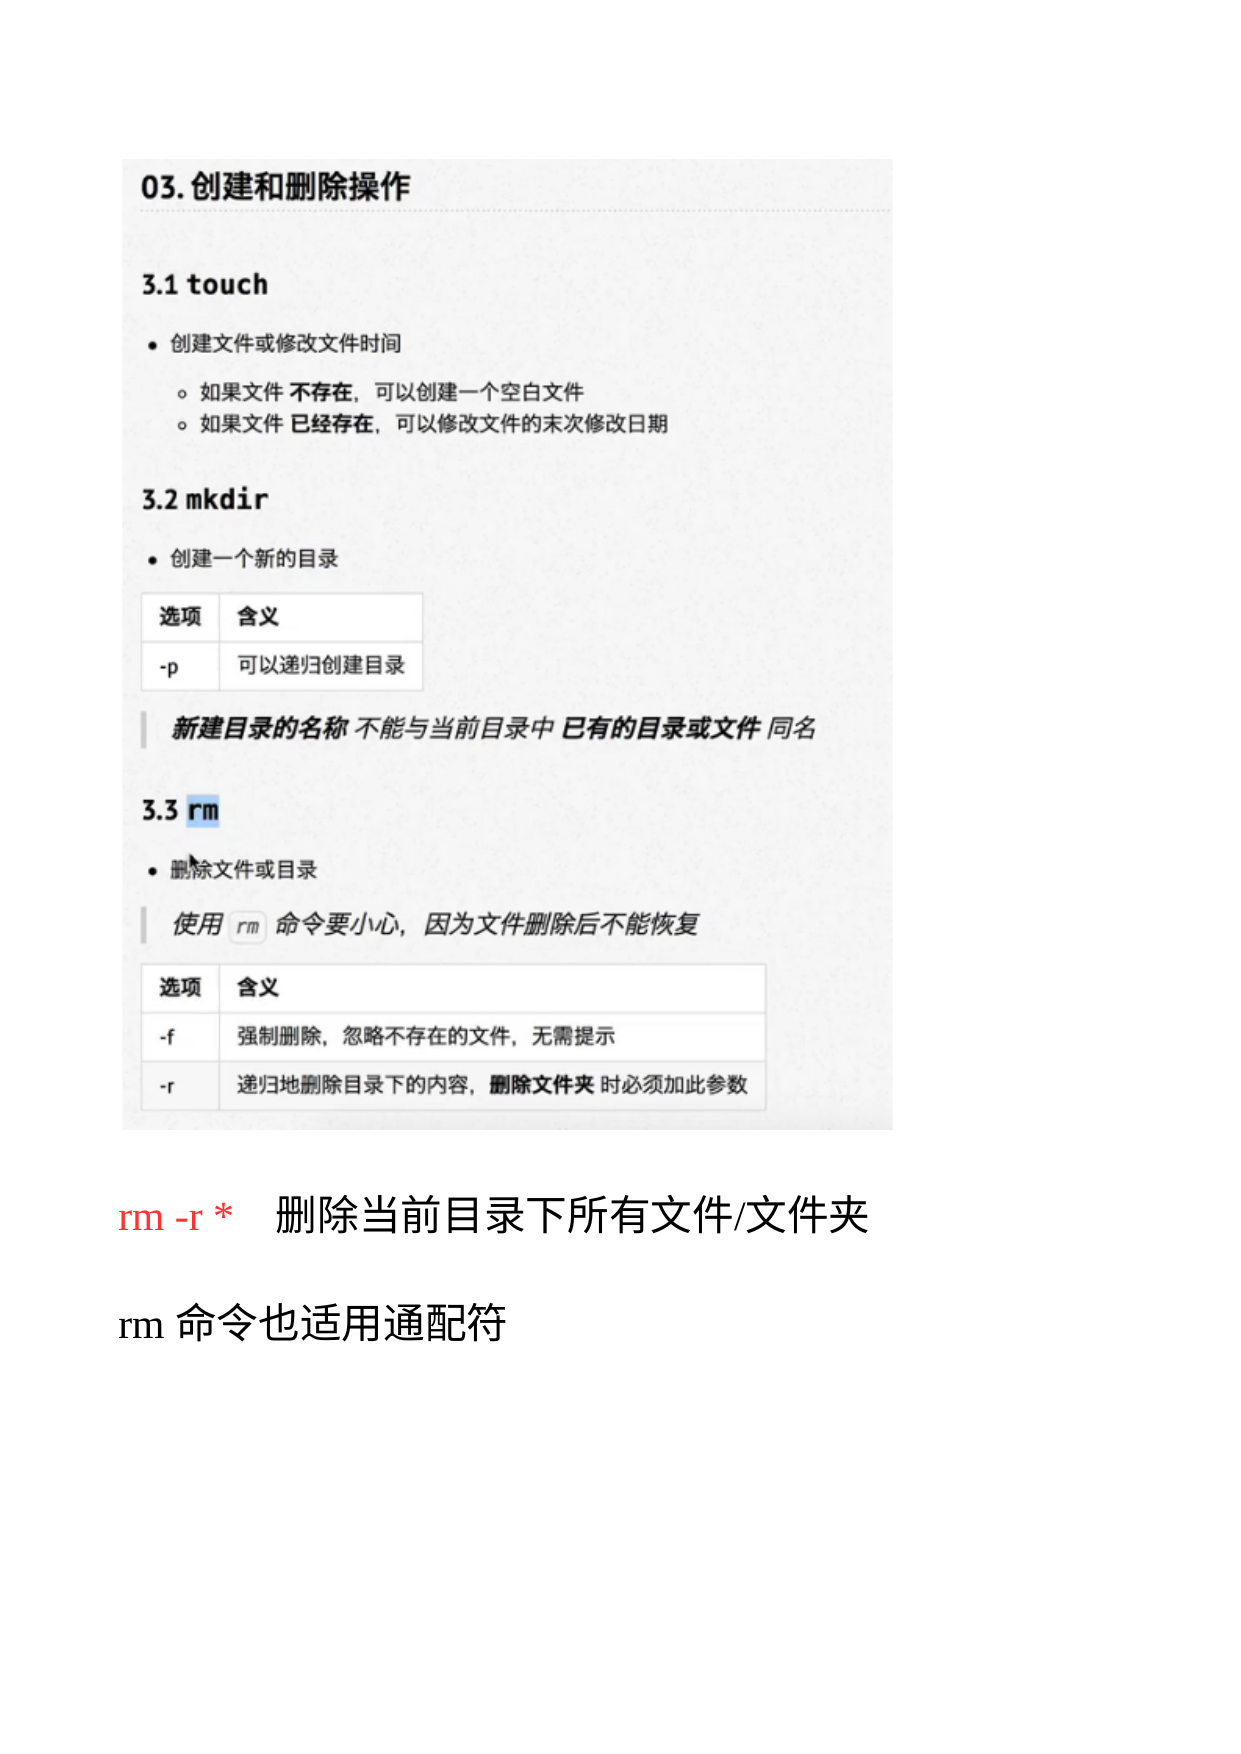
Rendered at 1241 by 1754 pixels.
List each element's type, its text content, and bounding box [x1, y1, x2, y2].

text rm -r * 删除当前目录下所有文件/文件夹 [118, 1182, 1122, 1242]
picture [122, 159, 893, 1130]
text rm 命令也适用通配符 [118, 1290, 1122, 1350]
